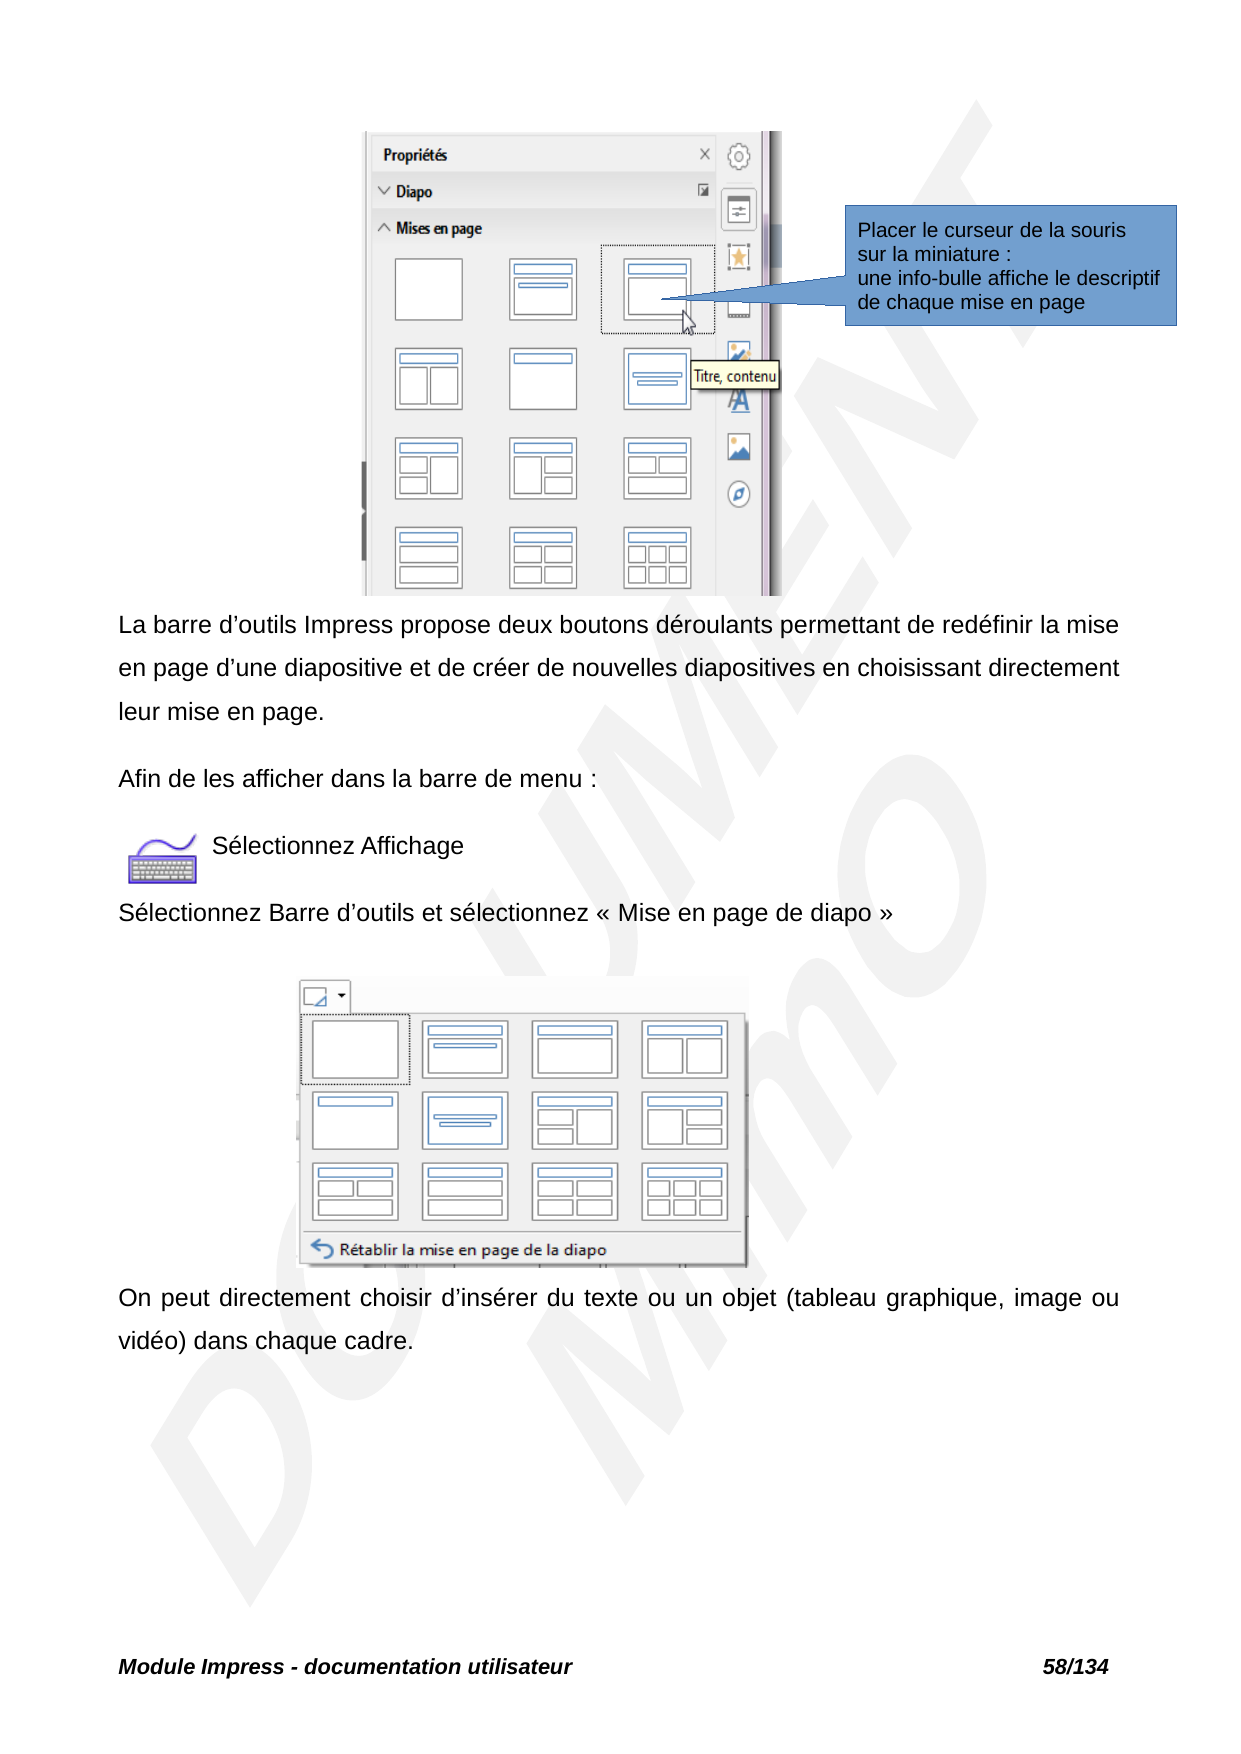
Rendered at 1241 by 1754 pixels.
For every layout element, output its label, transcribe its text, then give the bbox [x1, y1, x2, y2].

picture [296, 976, 749, 1268]
text La barre d’outils Impress propose deux boutons déroulants permettant de redéfinir la mise en page d’une diapositive et de créer de nouvelles diapositives en choisissant directement leur mise en page. [118, 118, 1122, 726]
text Afin de les afficher dans la barre de menu : [118, 764, 1122, 793]
picture [125, 823, 200, 898]
picture [361, 131, 782, 596]
text Sélectionnez Affichage [200, 831, 1122, 860]
text Sélectionnez Barre d’outils et sélectionnez « Mise en page de diapo » [118, 898, 1122, 927]
text On peut directement choisir d’insérer du texte ou un objet (tableau graphique, image ou vidéo) dans chaque cadre. [118, 994, 1122, 1355]
